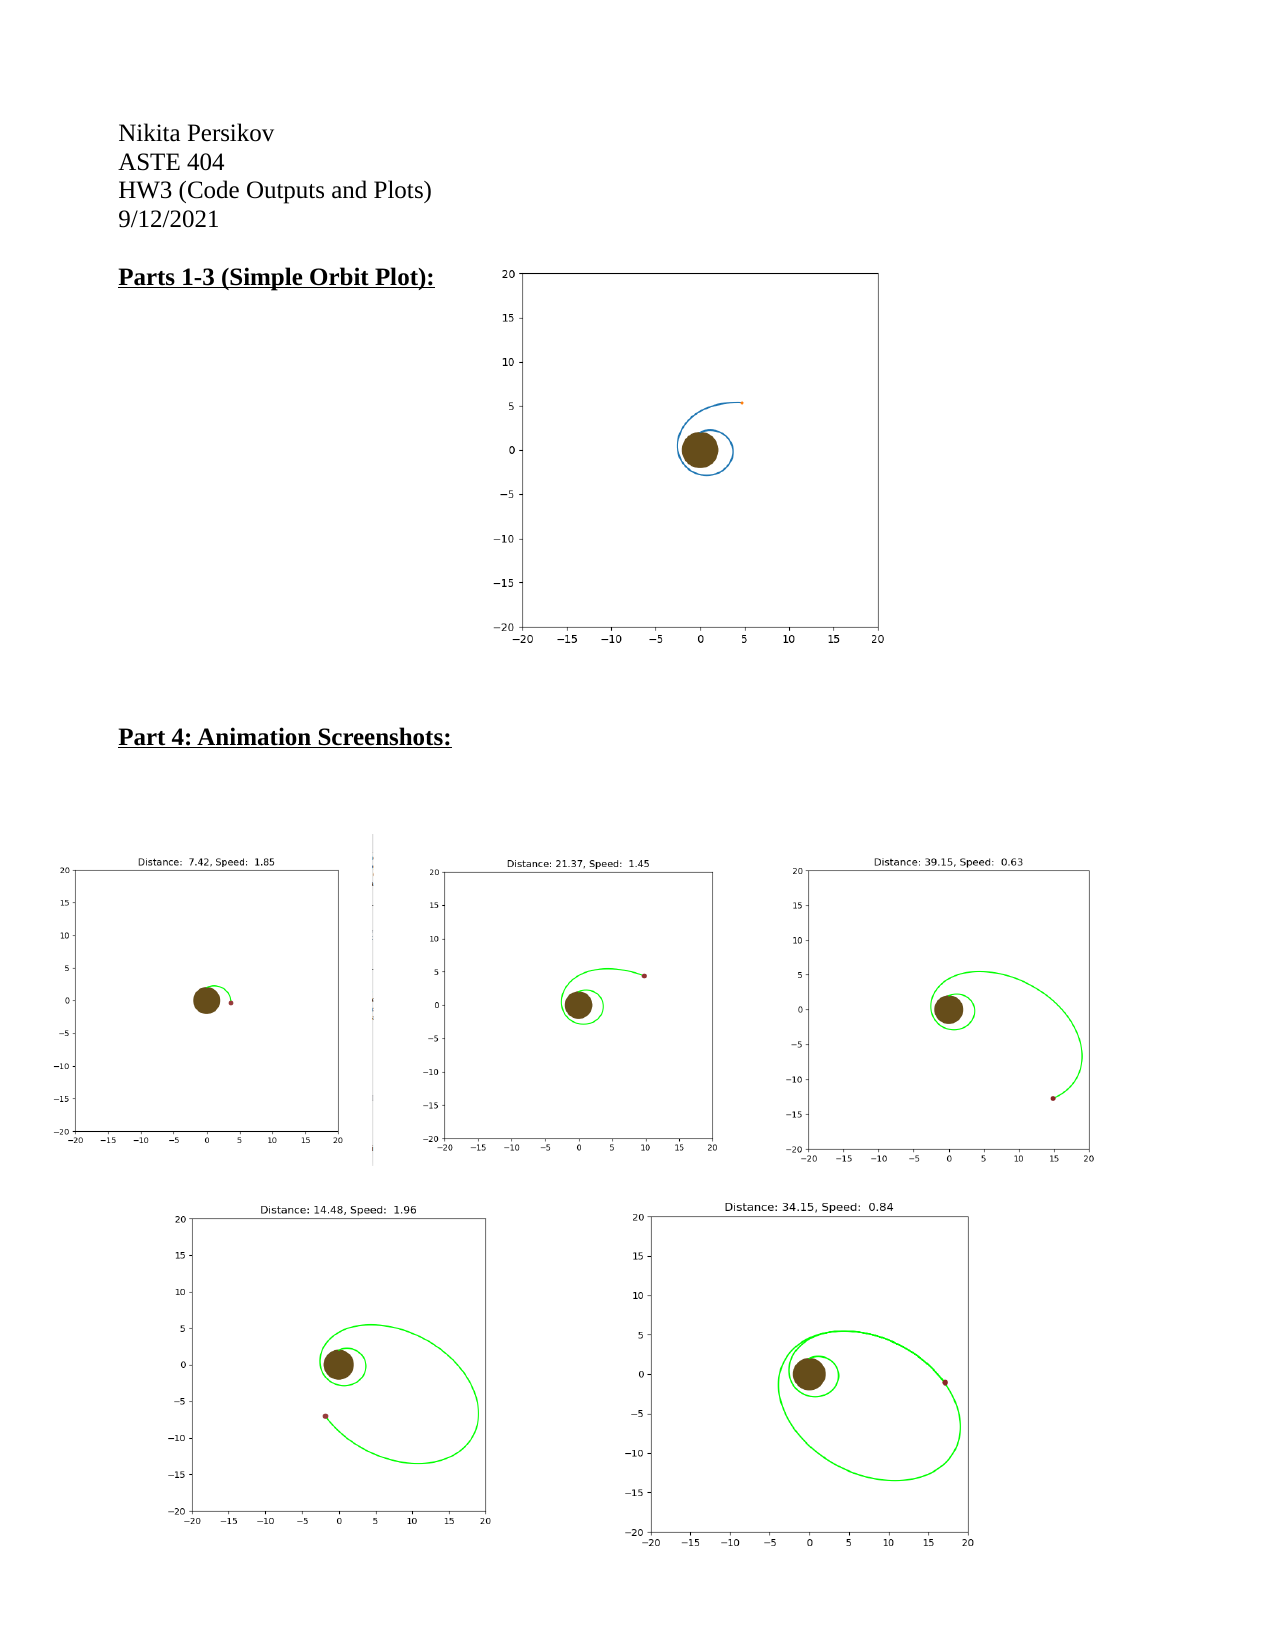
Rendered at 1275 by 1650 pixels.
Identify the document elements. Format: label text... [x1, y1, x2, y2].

text Nikita Persikov [118, 118, 1157, 147]
picture [773, 834, 811, 1177]
picture [407, 845, 444, 1166]
text HW3 (Code Outputs and Plots) [118, 176, 1157, 204]
picture [490, 250, 908, 663]
text Parts 1-3 (Simple Orbit Plot): [118, 262, 490, 291]
text [908, 262, 1157, 291]
text 9/12/2021 [118, 204, 1157, 233]
picture [620, 1192, 667, 1567]
text Part 4: Animation Screenshots: [118, 722, 1157, 751]
text ASTE 404 [118, 147, 1157, 176]
picture [53, 834, 96, 1166]
picture [156, 1186, 197, 1543]
